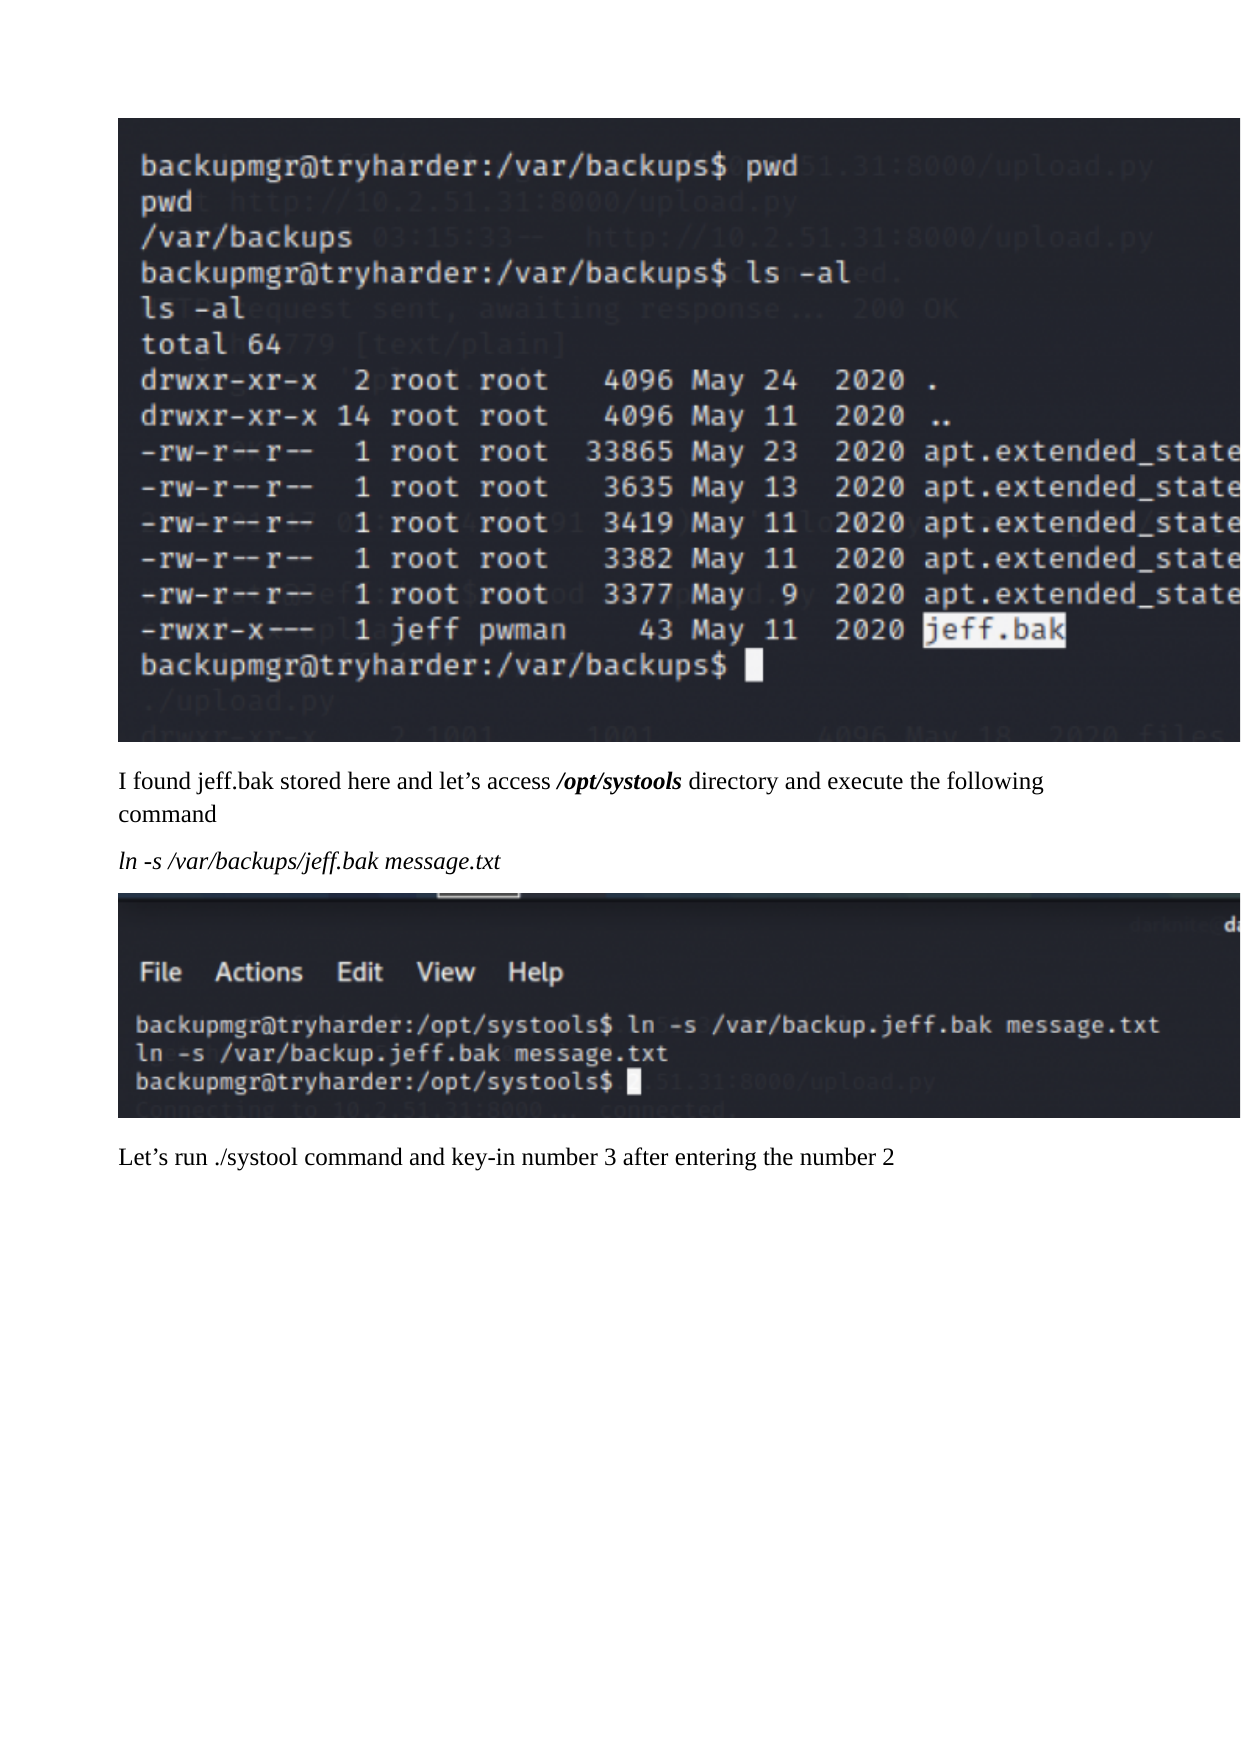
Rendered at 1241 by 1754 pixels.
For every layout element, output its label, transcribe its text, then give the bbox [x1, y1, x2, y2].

text Let’s run ./systool command and key-in number 3 after entering the number 2 [118, 1142, 1122, 1170]
text I found jeff.bak stored here and let’s access /opt/systools directory and execute the following command [118, 766, 1122, 827]
text ln -s /var/backups/jeff.bak message.txt [118, 846, 1122, 875]
picture [118, 118, 1241, 742]
picture [118, 893, 1241, 1118]
